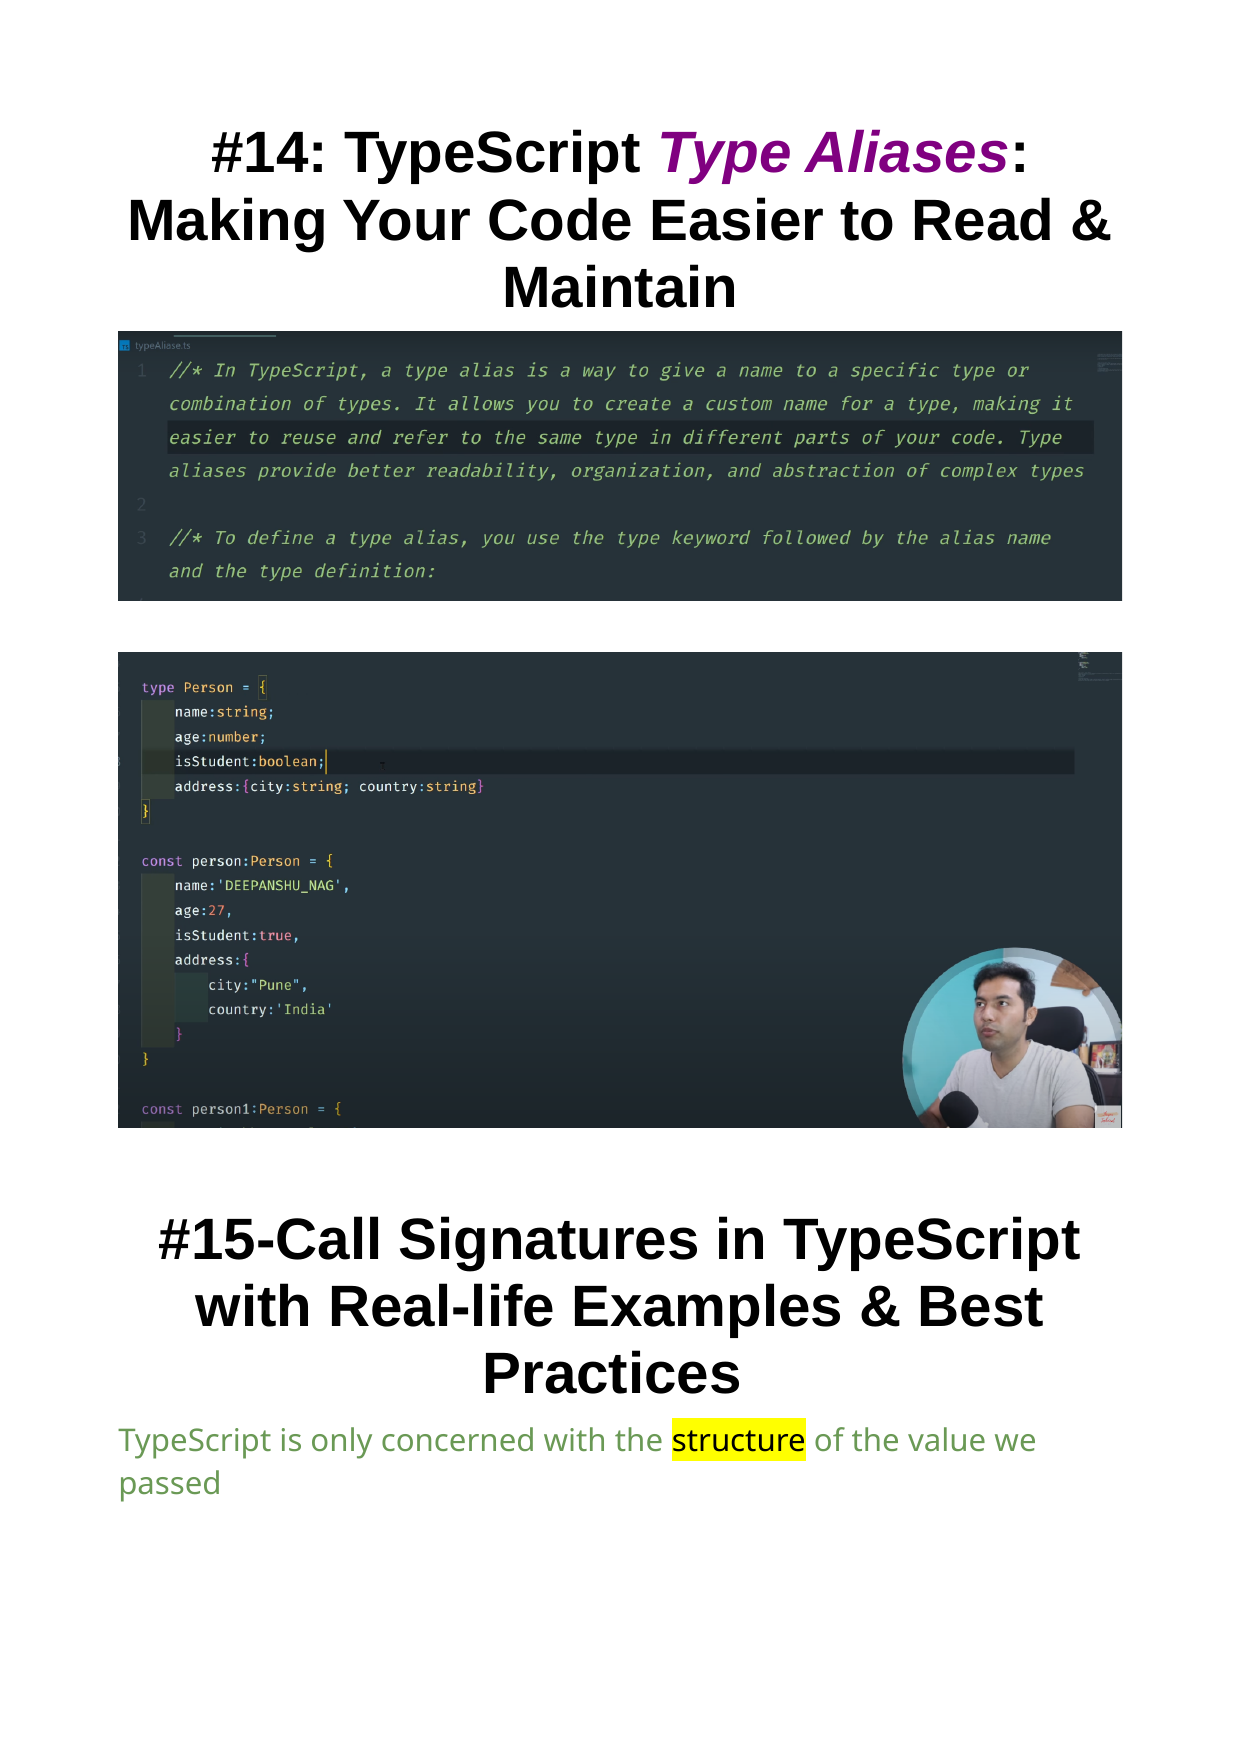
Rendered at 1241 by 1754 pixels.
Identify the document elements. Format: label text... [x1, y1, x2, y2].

title #15-Call Signatures in TypeScript with Real-life Examples & Best Practices 🧑‍💻 [118, 1204, 1122, 1406]
title #14: TypeScript Type Aliases: Making Your Code Easier to Read & Maintain [118, 118, 1122, 319]
text TypeScript is only concerned with the structure of the value we passed [118, 1418, 1122, 1503]
picture [118, 652, 1123, 1128]
picture [118, 331, 1123, 601]
